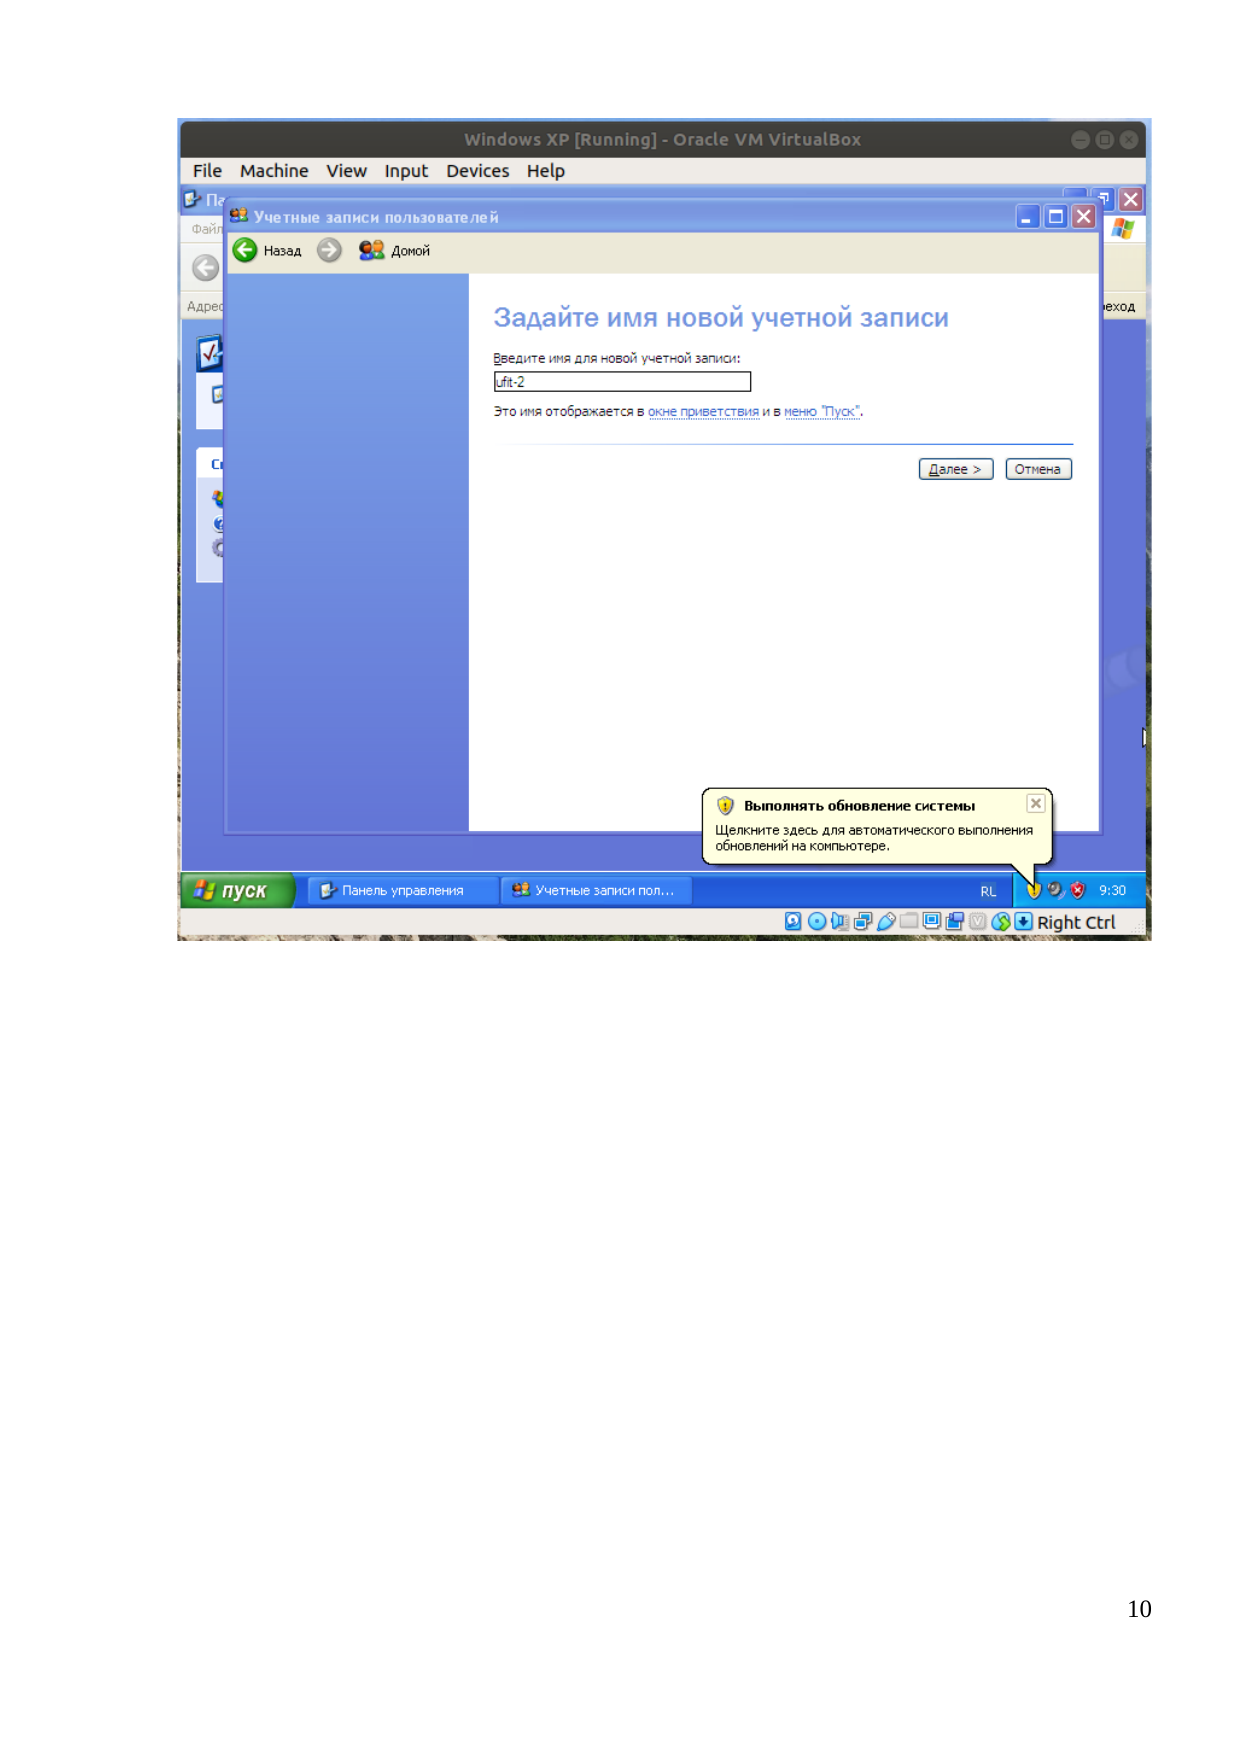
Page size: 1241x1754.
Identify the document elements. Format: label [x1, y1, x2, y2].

picture [177, 118, 1152, 941]
